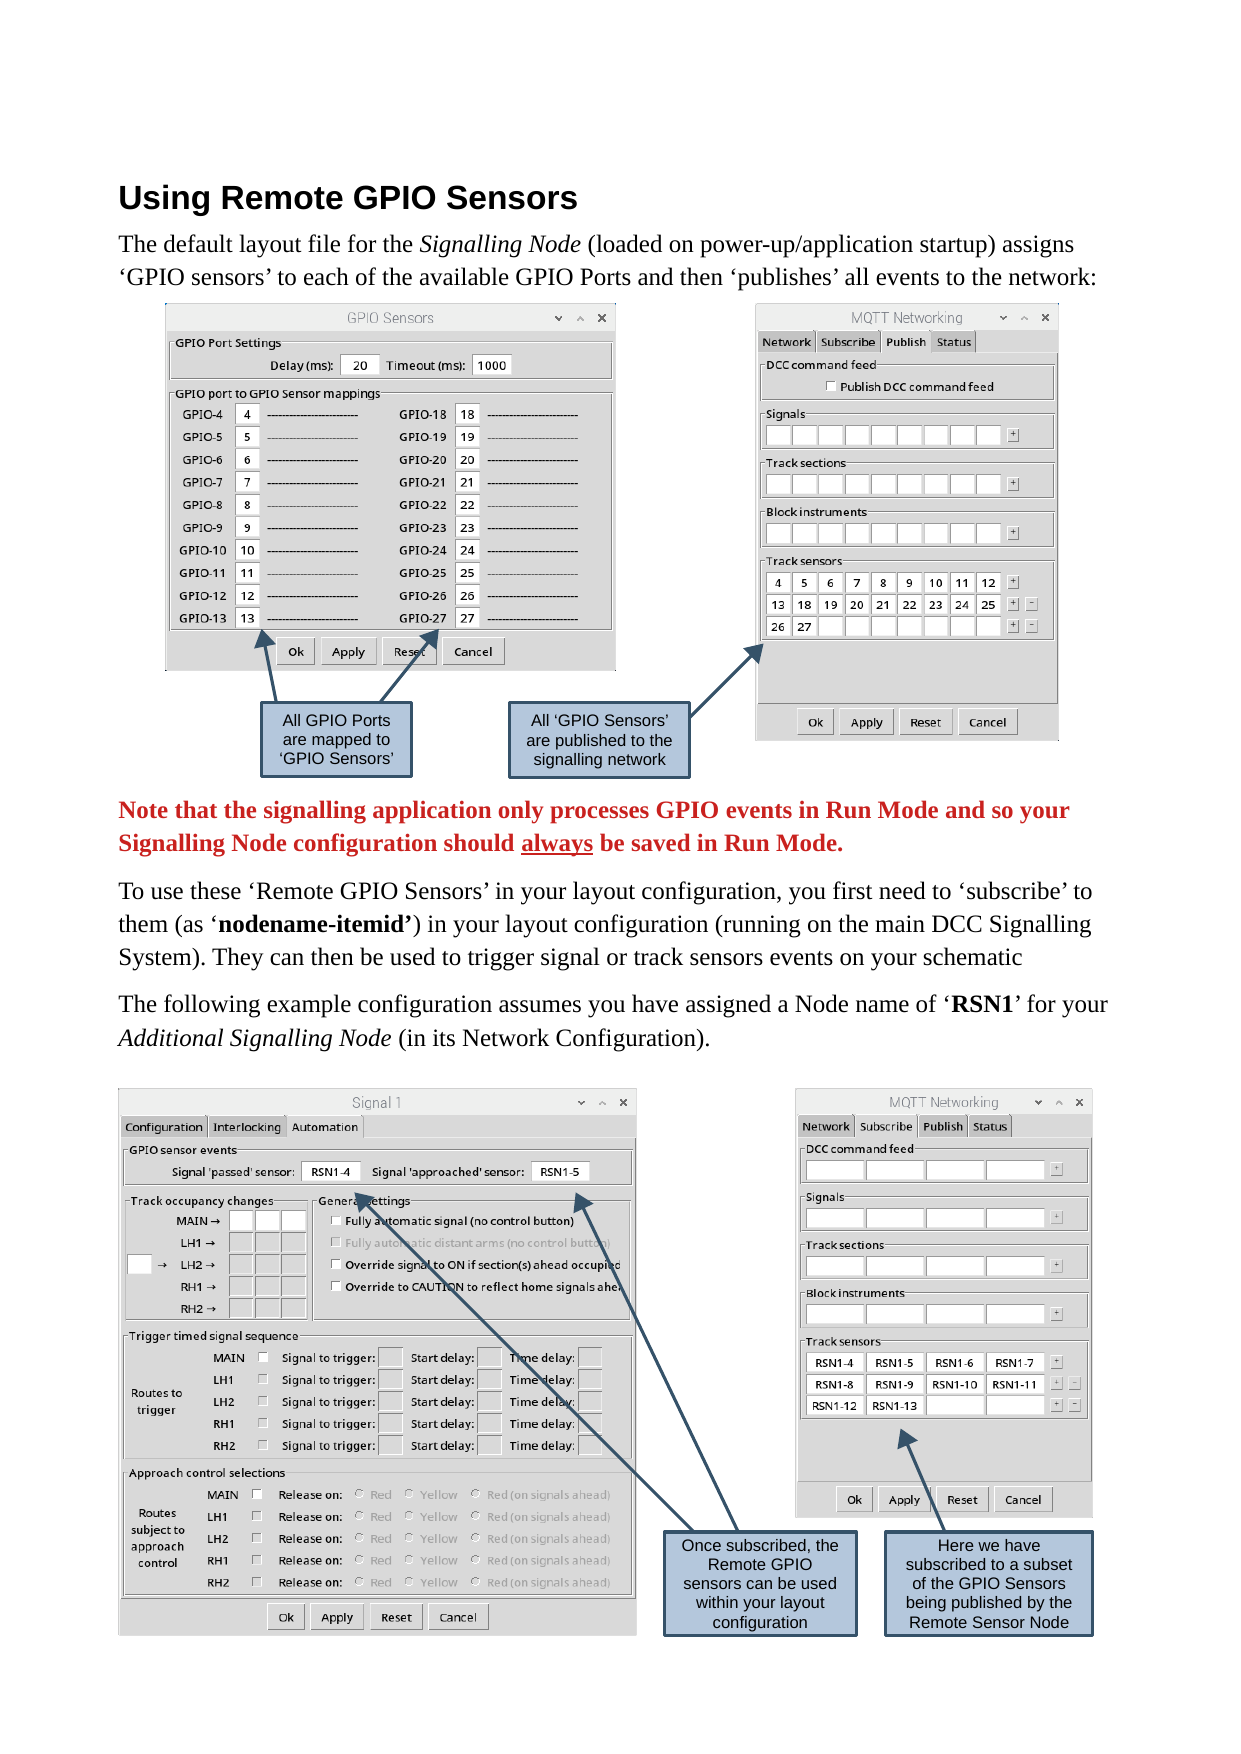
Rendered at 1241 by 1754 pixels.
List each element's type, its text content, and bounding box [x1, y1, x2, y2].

picture [118, 1088, 637, 1636]
picture [165, 303, 616, 671]
picture [795, 1088, 1093, 1518]
picture [755, 303, 1059, 741]
text The following example configuration assumes you have assigned a Node name of ‘RSN1’ for your Additional Signalling Node (in its Network Configuration). [118, 989, 1122, 1051]
text Note that the signalling application only processes GPIO events in Run Mode and so your Signalling Node configuration should always be saved in Run Mode. [118, 795, 1122, 857]
text To use these ‘Remote GPIO Sensors’ in your layout configuration, you first need to ‘subscribe’ to them (as ‘nodename-itemid’) in your layout configuration (running on the main DCC Signalling System). They can then be used to trigger signal or track sensors events on your schematic [118, 876, 1122, 971]
subtitle Using Remote GPIO Sensors [118, 139, 1122, 216]
text The default layout file for the Signalling Node (loaded on power-up/application startup) assigns ‘GPIO sensors’ to each of the available GPIO Ports and then ‘publishes’ all events to the network: [118, 229, 1122, 291]
